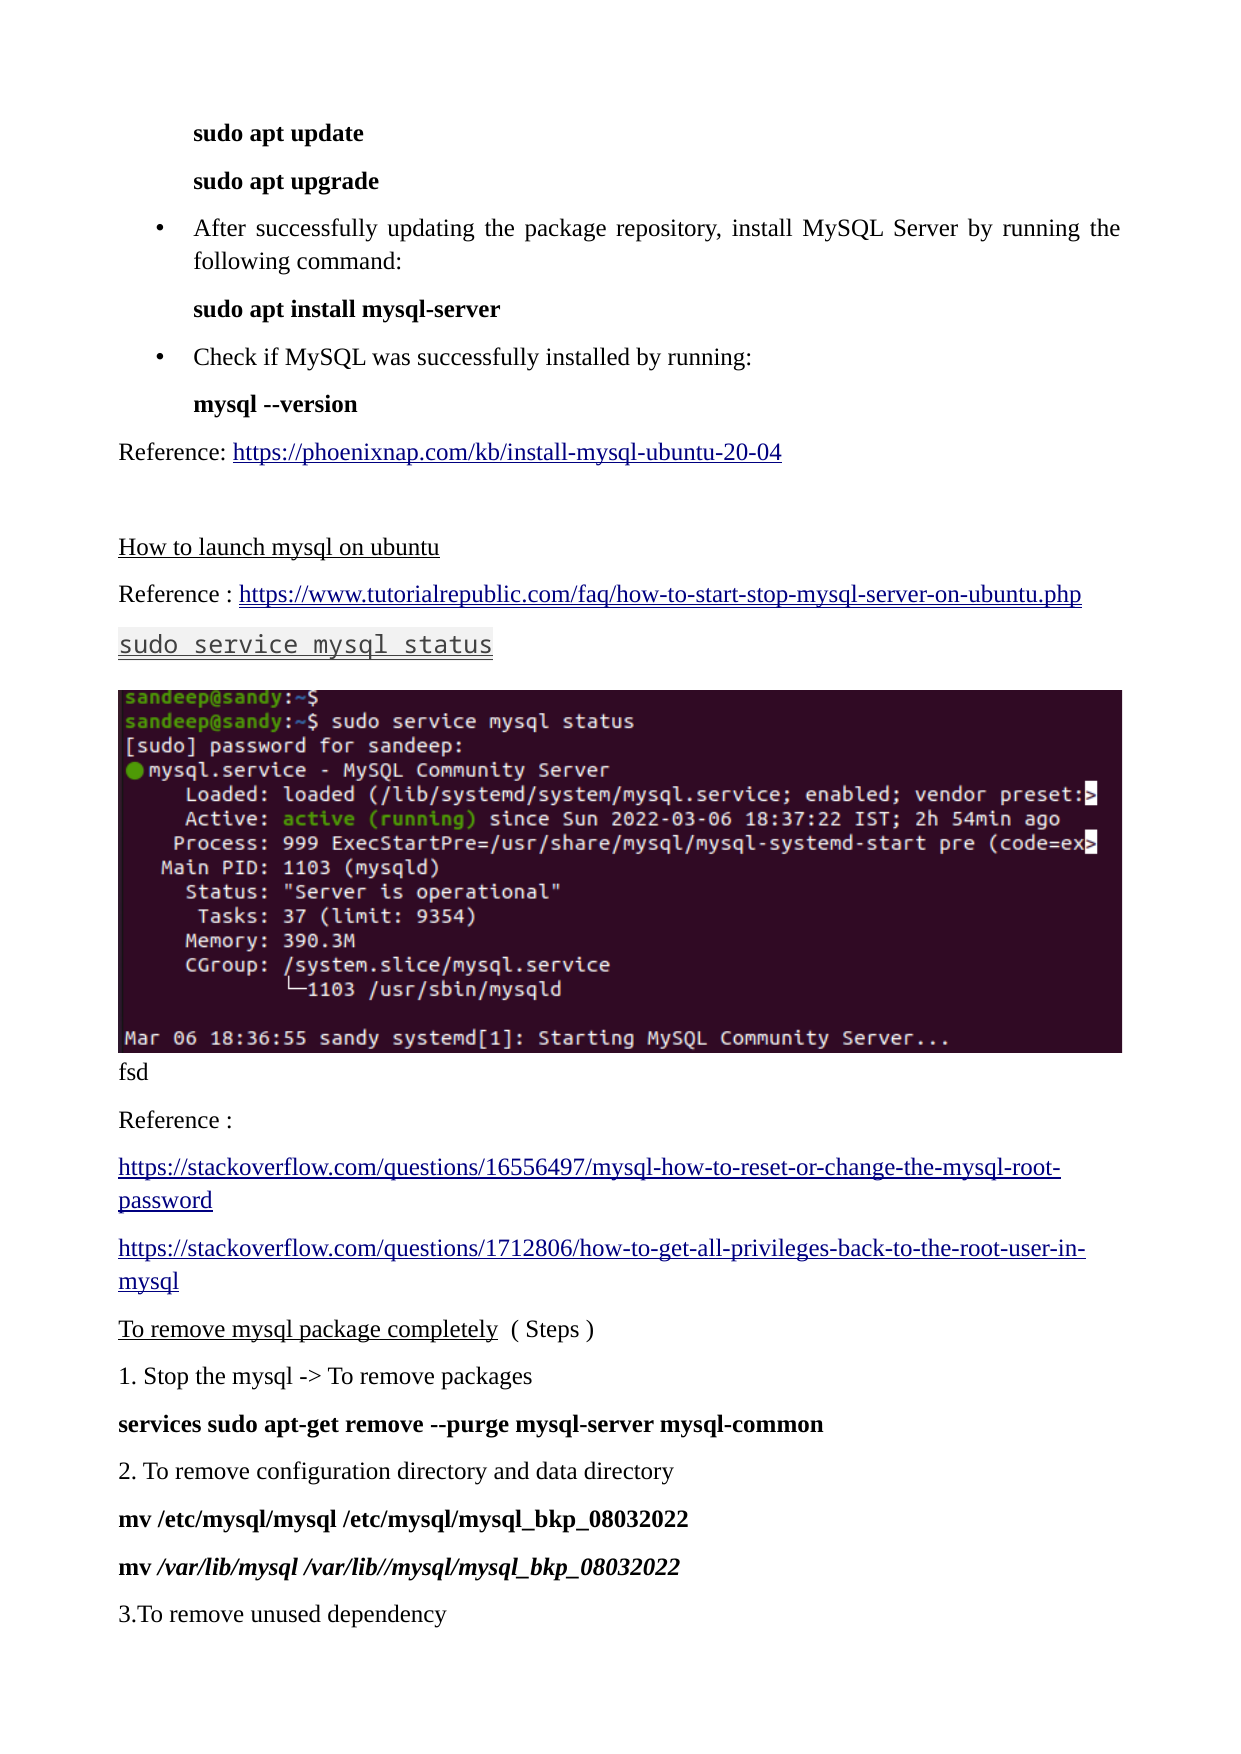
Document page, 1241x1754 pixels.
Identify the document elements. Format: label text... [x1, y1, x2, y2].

text Reference : [118, 1105, 1122, 1133]
text fsd [118, 1053, 1122, 1086]
text https://stackoverflow.com/questions/1712806/how-to-get-all-privileges-back-to-the-root-user-in-mysql [118, 1233, 1122, 1295]
text How to launch mysql on ubuntu [118, 532, 1122, 561]
text To remove mysql package completely ( Steps ) [118, 1314, 1122, 1342]
text mv /var/lib/mysql /var/lib//mysql/mysql_bkp_08032022 [118, 1552, 1122, 1580]
list After successfully updating the package repository, install MySQL Server by running the following command: [156, 213, 1122, 275]
text 3.To remove unused dependency [118, 1599, 1122, 1628]
list Check if MySQL was successfully installed by running: [156, 342, 1122, 370]
text sudo apt install mysql-server [118, 294, 1122, 323]
text mv /etc/mysql/mysql /etc/mysql/mysql_bkp_08032022 [118, 1504, 1122, 1533]
text Reference: https://phoenixnap.com/kb/install-mysql-ubuntu-20-04 [118, 437, 1122, 466]
text 1. Stop the mysql -> To remove packages [118, 1361, 1122, 1390]
text mysql --version [118, 389, 1122, 418]
text 2. To remove configuration directory and data directory [118, 1456, 1122, 1485]
text services sudo apt-get remove --purge mysql-server mysql-common [118, 1409, 1122, 1438]
text sudo service mysql status [118, 627, 1122, 661]
text sudo apt upgrade [118, 166, 1122, 194]
text https://stackoverflow.com/questions/16556497/mysql-how-to-reset-or-change-the-mysql-root-password [118, 1152, 1122, 1214]
text sudo apt update [118, 118, 1122, 147]
text Reference : https://www.tutorialrepublic.com/faq/how-to-start-stop-mysql-server-on-ubuntu.php [118, 579, 1122, 608]
picture [118, 690, 1123, 1053]
